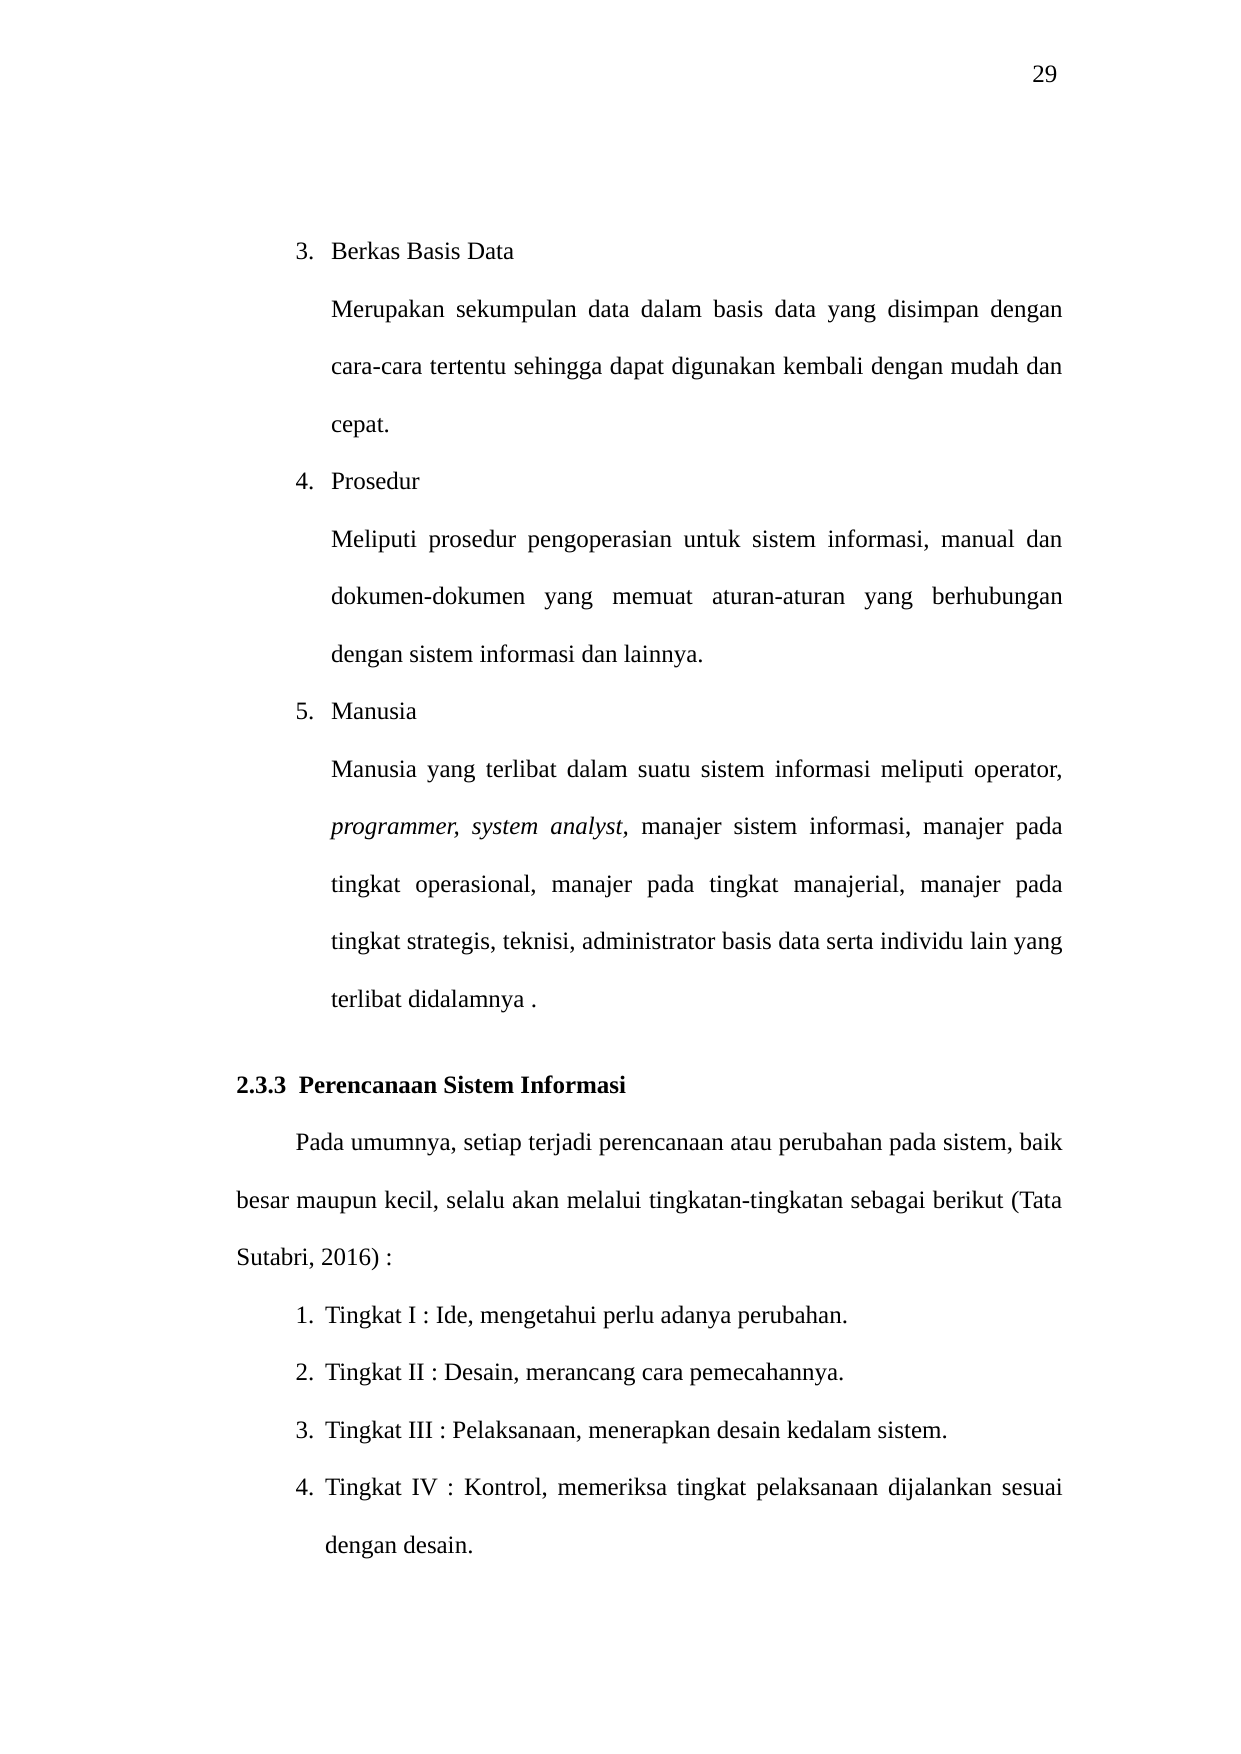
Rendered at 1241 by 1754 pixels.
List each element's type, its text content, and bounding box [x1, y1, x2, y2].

list Tingkat II : Desain, merancang cara pemecahannya. [295, 1357, 1063, 1386]
list Tingkat III : Pelaksanaan, menerapkan desain kedalam sistem. [295, 1415, 1063, 1444]
list Tingkat IV : Kontrol, memeriksa tingkat pelaksanaan dijalankan sesuai dengan desain. [295, 1472, 1063, 1559]
subtitle Perencanaan Sistem Informasi [236, 1070, 1063, 1099]
text Pada umumnya, setiap terjadi perencanaan atau perubahan pada sistem, baik besar maupun kecil, selalu akan melalui tingkatan-tingkatan sebagai berikut (Tata Sutabri, 2016) : [236, 1127, 1063, 1271]
list Tingkat I : Ide, mengetahui perlu adanya perubahan. [295, 1300, 1063, 1329]
list Manusia yang terlibat dalam suatu sistem informasi meliputi operator, programmer, system analyst, manajer sistem informasi, manajer pada tingkat operasional, manajer pada tingkat manajerial, manajer pada tingkat strategis, teknisi, administrator basis data serta individu lain yang terlibat didalamnya . [295, 754, 1063, 1012]
list Prosedur [295, 466, 1063, 495]
list Meliputi prosedur pengoperasian untuk sistem informasi, manual dan dokumen-dokumen yang memuat aturan-aturan yang berhubungan dengan sistem informasi dan lainnya. [295, 524, 1063, 667]
list Merupakan sekumpulan data dalam basis data yang disimpan dengan cara-cara tertentu sehingga dapat digunakan kembali dengan mudah dan cepat. [295, 294, 1063, 437]
list Manusia [295, 696, 1063, 725]
list Berkas Basis Data [295, 236, 1063, 265]
